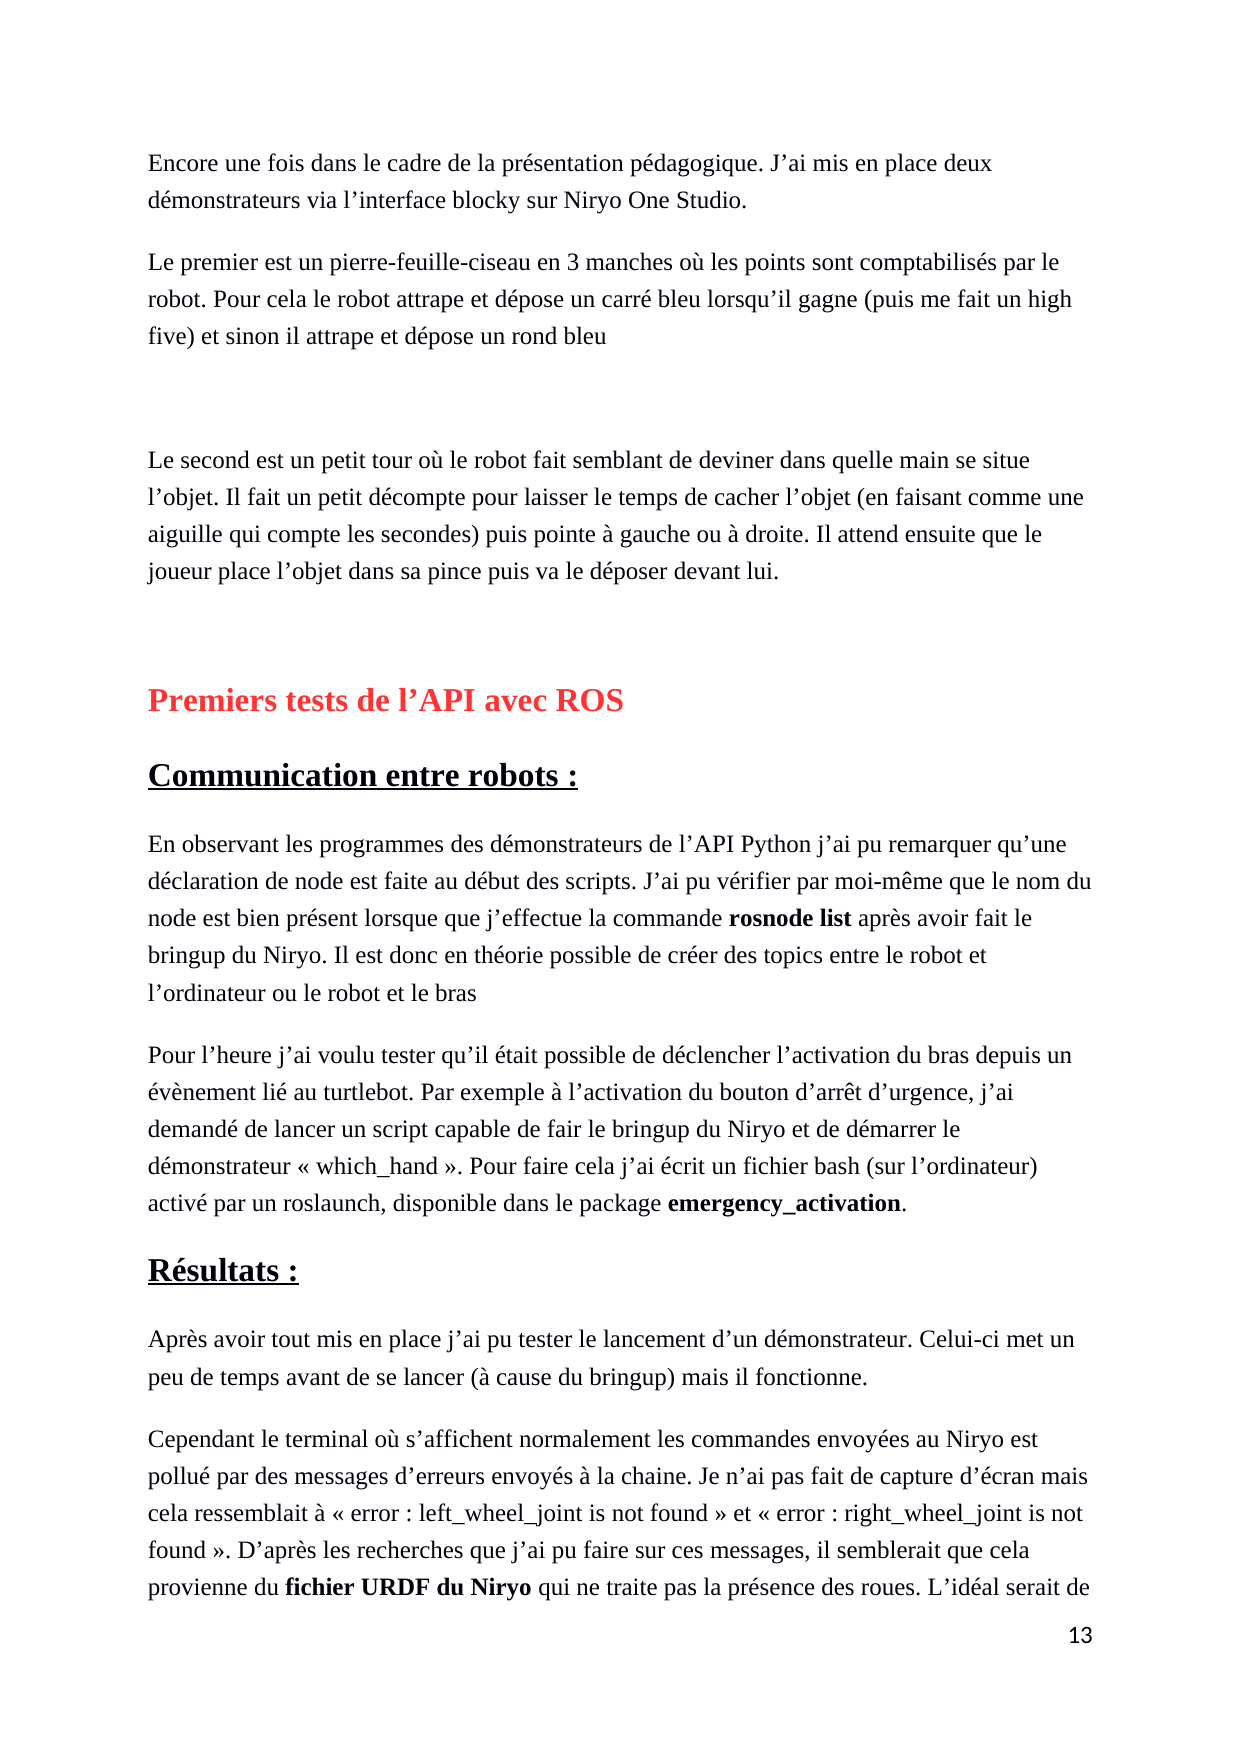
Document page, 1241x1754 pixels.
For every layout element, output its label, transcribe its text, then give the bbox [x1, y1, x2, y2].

text Communication entre robots : [148, 755, 1092, 793]
text Résultats : [148, 1250, 1092, 1288]
text Encore une fois dans le cadre de la présentation pédagogique. J’ai mis en place deux démonstrateurs via l’interface blocky sur Niryo One Studio. [148, 148, 1092, 213]
text Cependant le terminal où s’affichent normalement les commandes envoyées au Niryo est pollué par des messages d’erreurs envoyés à la chaine. Je n’ai pas fait de capture d’écran mais cela ressemblait à « error : left_wheel_joint is not found » et « error : right_wheel_joint is not found ». D’après les recherches que j’ai pu faire sur ces messages, il semblerait que cela provienne du fichier URDF du Niryo qui ne traite pas la présence des roues. L’idéal serait de [148, 1424, 1092, 1601]
text Après avoir tout mis en place j’ai pu tester le lancement d’un démonstrateur. Celui-ci met un peu de temps avant de se lancer (à cause du bringup) mais il fonctionne. [148, 1324, 1092, 1390]
text Le premier est un pierre-feuille-ciseau en 3 manches où les points sont comptabilisés par le robot. Pour cela le robot attrape et dépose un carré bleu lorsqu’il gagne (puis me fait un high five) et sinon il attrape et dépose un rond bleu [148, 247, 1092, 350]
text Pour l’heure j’ai voulu tester qu’il était possible de déclencher l’activation du bras depuis un évènement lié au turtlebot. Par exemple à l’activation du bouton d’arrêt d’urgence, j’ai demandé de lancer un script capable de fair le bringup du Niryo et de démarrer le démonstrateur « which_hand ». Pour faire cela j’ai écrit un fichier bash (sur l’ordinateur) activé par un roslaunch, disponible dans le package emergency_activation. [148, 1040, 1092, 1217]
text Premiers tests de l’API avec ROS [148, 681, 1092, 719]
text En observant les programmes des démonstrateurs de l’API Python j’ai pu remarquer qu’une déclaration de node est faite au début des scripts. J’ai pu vérifier par moi-même que le nom du node est bien présent lorsque que j’effectue la commande rosnode list après avoir fait le bringup du Niryo. Il est donc en théorie possible de créer des topics entre le robot et l’ordinateur ou le robot et le bras [148, 829, 1092, 1006]
text Le second est un petit tour où le robot fait semblant de deviner dans quelle main se situe l’objet. Il fait un petit décompte pour laisser le temps de cacher l’objet (en faisant comme une aiguille qui compte les secondes) puis pointe à gauche ou à droite. Il attend ensuite que le joueur place l’objet dans sa pince puis va le déposer devant lui. [148, 445, 1092, 585]
